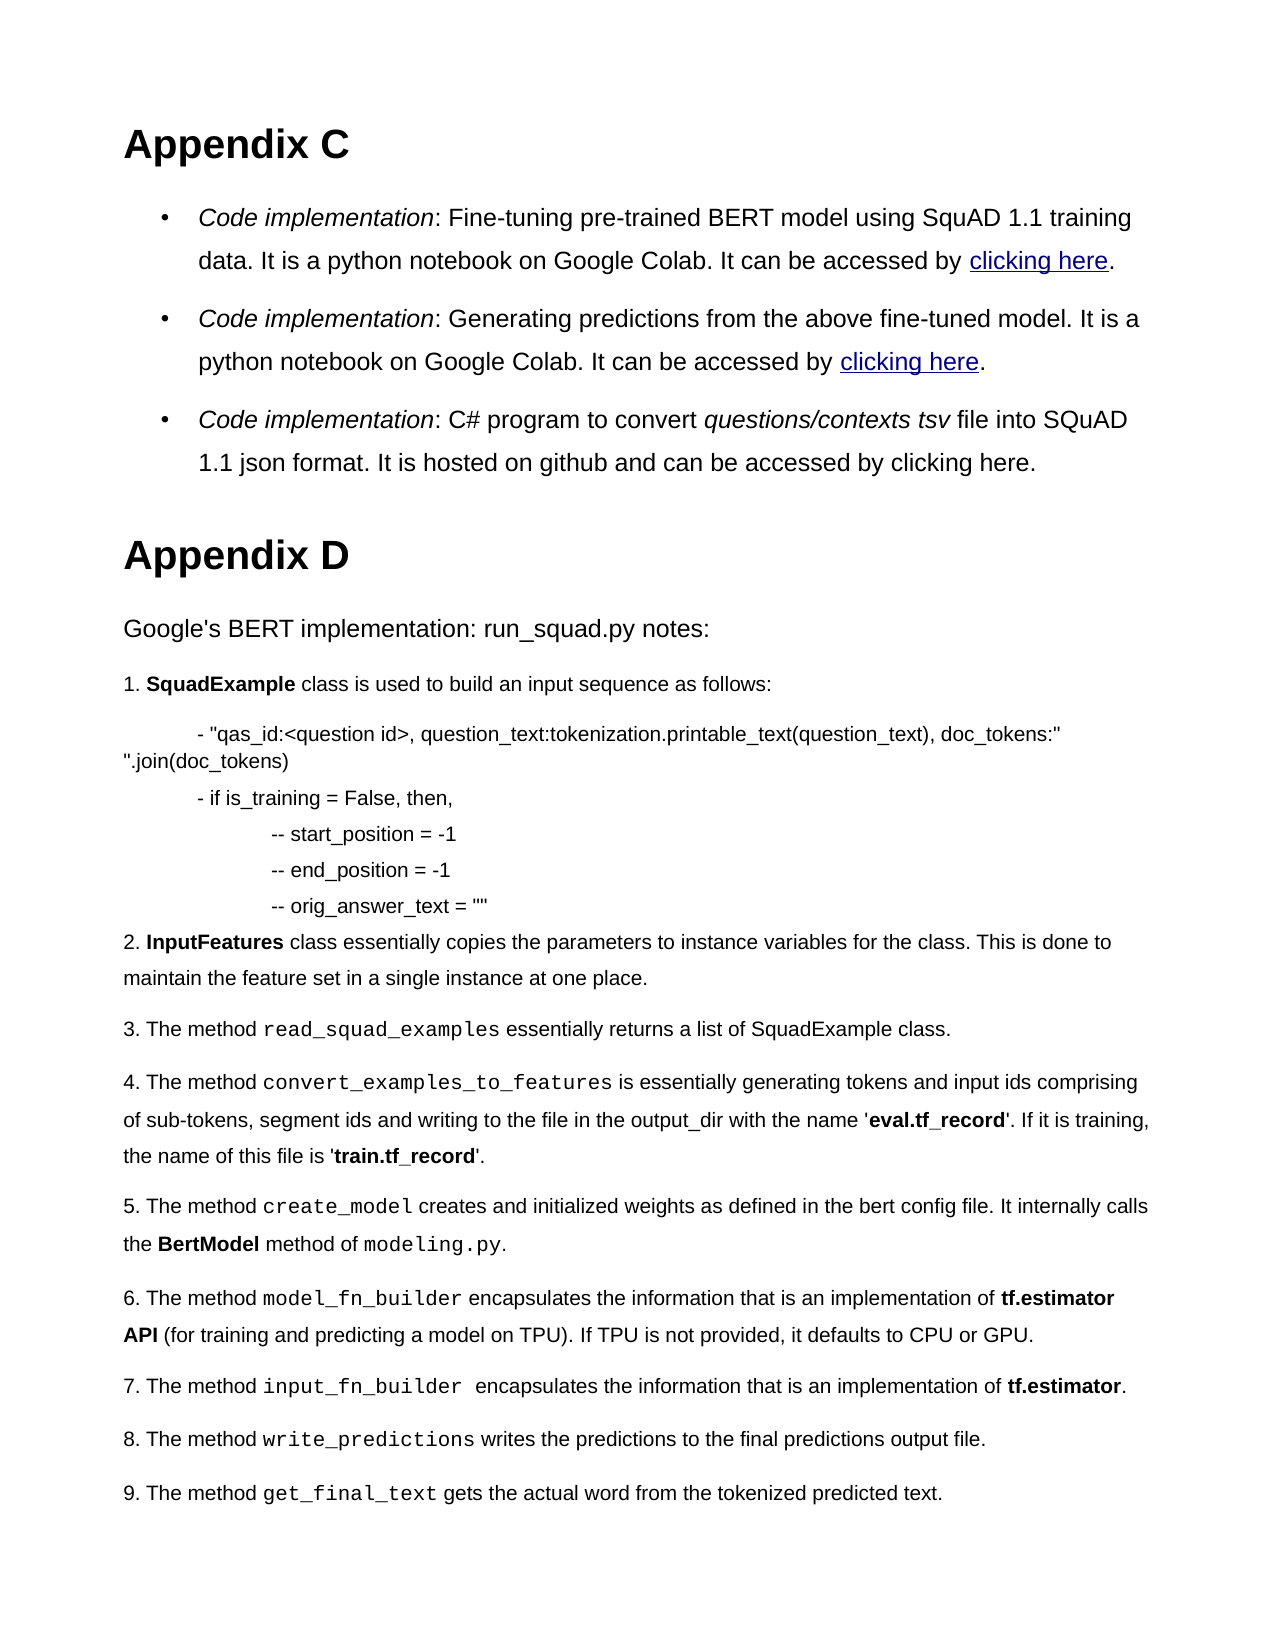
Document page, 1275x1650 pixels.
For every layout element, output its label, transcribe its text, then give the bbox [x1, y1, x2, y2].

text 8. The method write_predictions writes the predictions to the final predictions output file. [123, 1427, 1152, 1453]
text 7. The method input_fn_builder encapsulates the information that is an implementation of tf.estimator. [123, 1374, 1152, 1399]
text 5. The method create_model creates and initialized weights as defined in the bert config file. It internally calls the BertModel method of modeling.py. [123, 1194, 1152, 1258]
text -- orig_answer_text = "" [123, 894, 1152, 918]
subtitle Appendix D [123, 531, 1152, 578]
text 2. InputFeatures class essentially copies the parameters to instance variables for the class. This is done to maintain the feature set in a single instance at one place. [123, 930, 1152, 990]
list Code implementation: Fine-tuning pre-trained BERT model using SquAD 1.1 training data. It is a python notebook on Google Colab. It can be accessed by clicking here. [161, 203, 1152, 275]
text - if is_training = False, then, [123, 786, 1152, 809]
subtitle Appendix C [123, 120, 1152, 167]
list Code implementation: Generating predictions from the above fine-tuned model. It is a python notebook on Google Colab. It can be accessed by clicking here. [161, 304, 1152, 376]
text Google's BERT implementation: run_squad.py notes: [123, 614, 1152, 642]
text 6. The method model_fn_builder encapsulates the information that is an implementation of tf.estimator API (for training and predicting a model on TPU). If TPU is not provided, it defaults to CPU or GPU. [123, 1285, 1152, 1347]
text 4. The method convert_examples_to_features is essentially generating tokens and input ids comprising of sub-tokens, segment ids and writing to the file in the output_dir with the name 'eval.tf_record'. If it is training, the name of this file is 'train.tf_record'. [123, 1070, 1152, 1168]
text 1. SquadExample class is used to build an input sequence as follows: [123, 671, 1152, 695]
text -- end_position = -1 [123, 858, 1152, 882]
text - "qas_id:<question id>, question_text:tokenization.printable_text(question_text), doc_tokens:" ".join(doc_tokens) [123, 722, 1152, 773]
list Code implementation: C# program to convert questions/contexts tsv file into SQuAD 1.1 json format. It is hosted on github and can be accessed by clicking here. [161, 405, 1152, 477]
text -- start_position = -1 [123, 822, 1152, 846]
text 3. The method read_squad_examples essentially returns a list of SquadExample class. [123, 1017, 1152, 1042]
text 9. The method get_final_text gets the actual word from the tokenized predicted text. [123, 1480, 1152, 1506]
